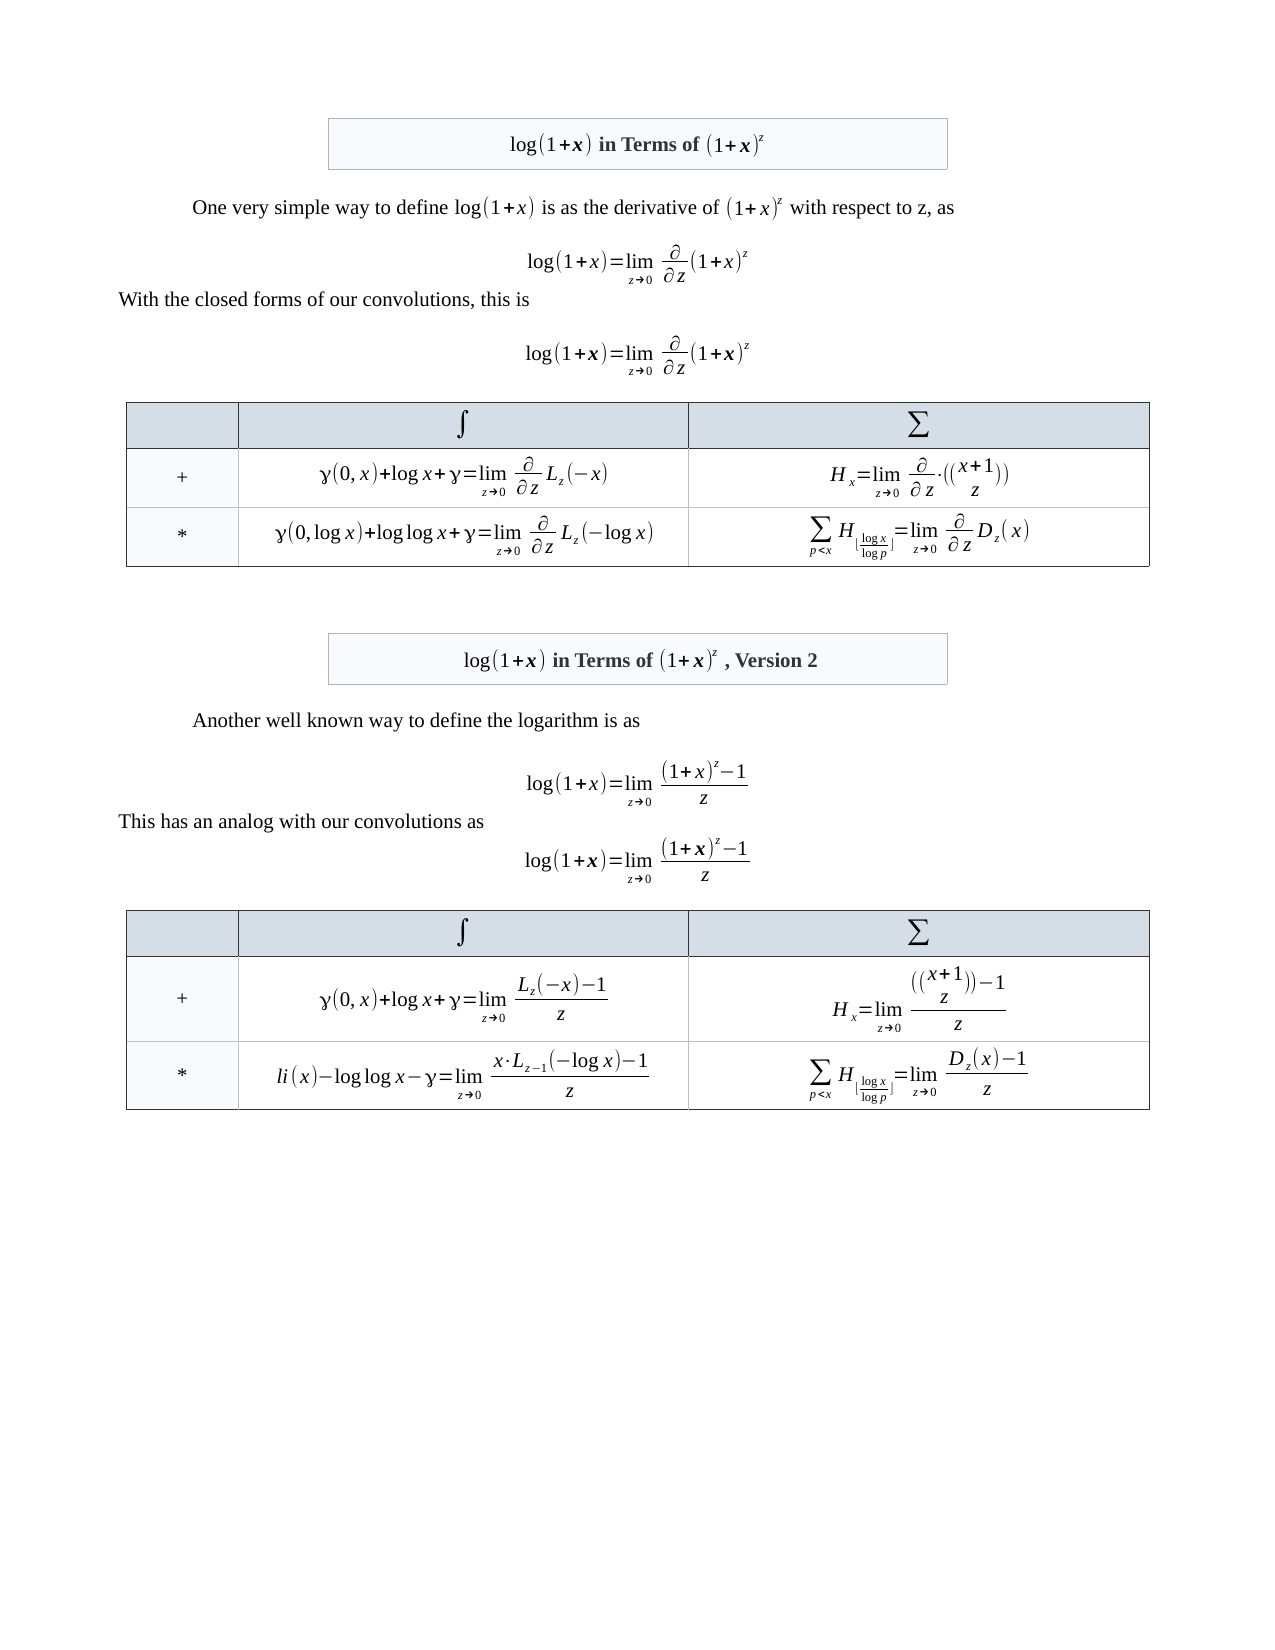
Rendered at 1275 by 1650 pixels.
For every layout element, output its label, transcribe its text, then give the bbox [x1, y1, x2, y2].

table_cell [689, 1042, 1149, 1109]
table_cell [689, 449, 1149, 507]
text One very simple way to defineis as the derivative ofwith respect to z, as [118, 193, 1157, 220]
text With the closed forms of our convolutions, this is [118, 287, 1157, 311]
table_cell * [127, 1042, 238, 1109]
table_header [127, 911, 238, 956]
text This has an analog with our convolutions as [118, 809, 1157, 833]
table_header [689, 911, 1149, 956]
table_header [239, 403, 688, 448]
table_cell + [127, 957, 238, 1041]
text in Terms of, Version 2 [329, 634, 947, 684]
table_cell [239, 449, 688, 507]
table_cell [239, 957, 688, 1041]
table_header [239, 911, 688, 956]
text Another well known way to define the logarithm is as [118, 708, 1157, 732]
table_cell [239, 508, 688, 566]
table_cell [689, 957, 1149, 1041]
table_header [689, 403, 1149, 448]
table_header [127, 403, 238, 448]
table_cell + [127, 449, 238, 507]
text in Terms of [329, 119, 947, 169]
table_cell [239, 1042, 688, 1109]
table_cell * [127, 508, 238, 566]
table_cell [689, 508, 1149, 566]
